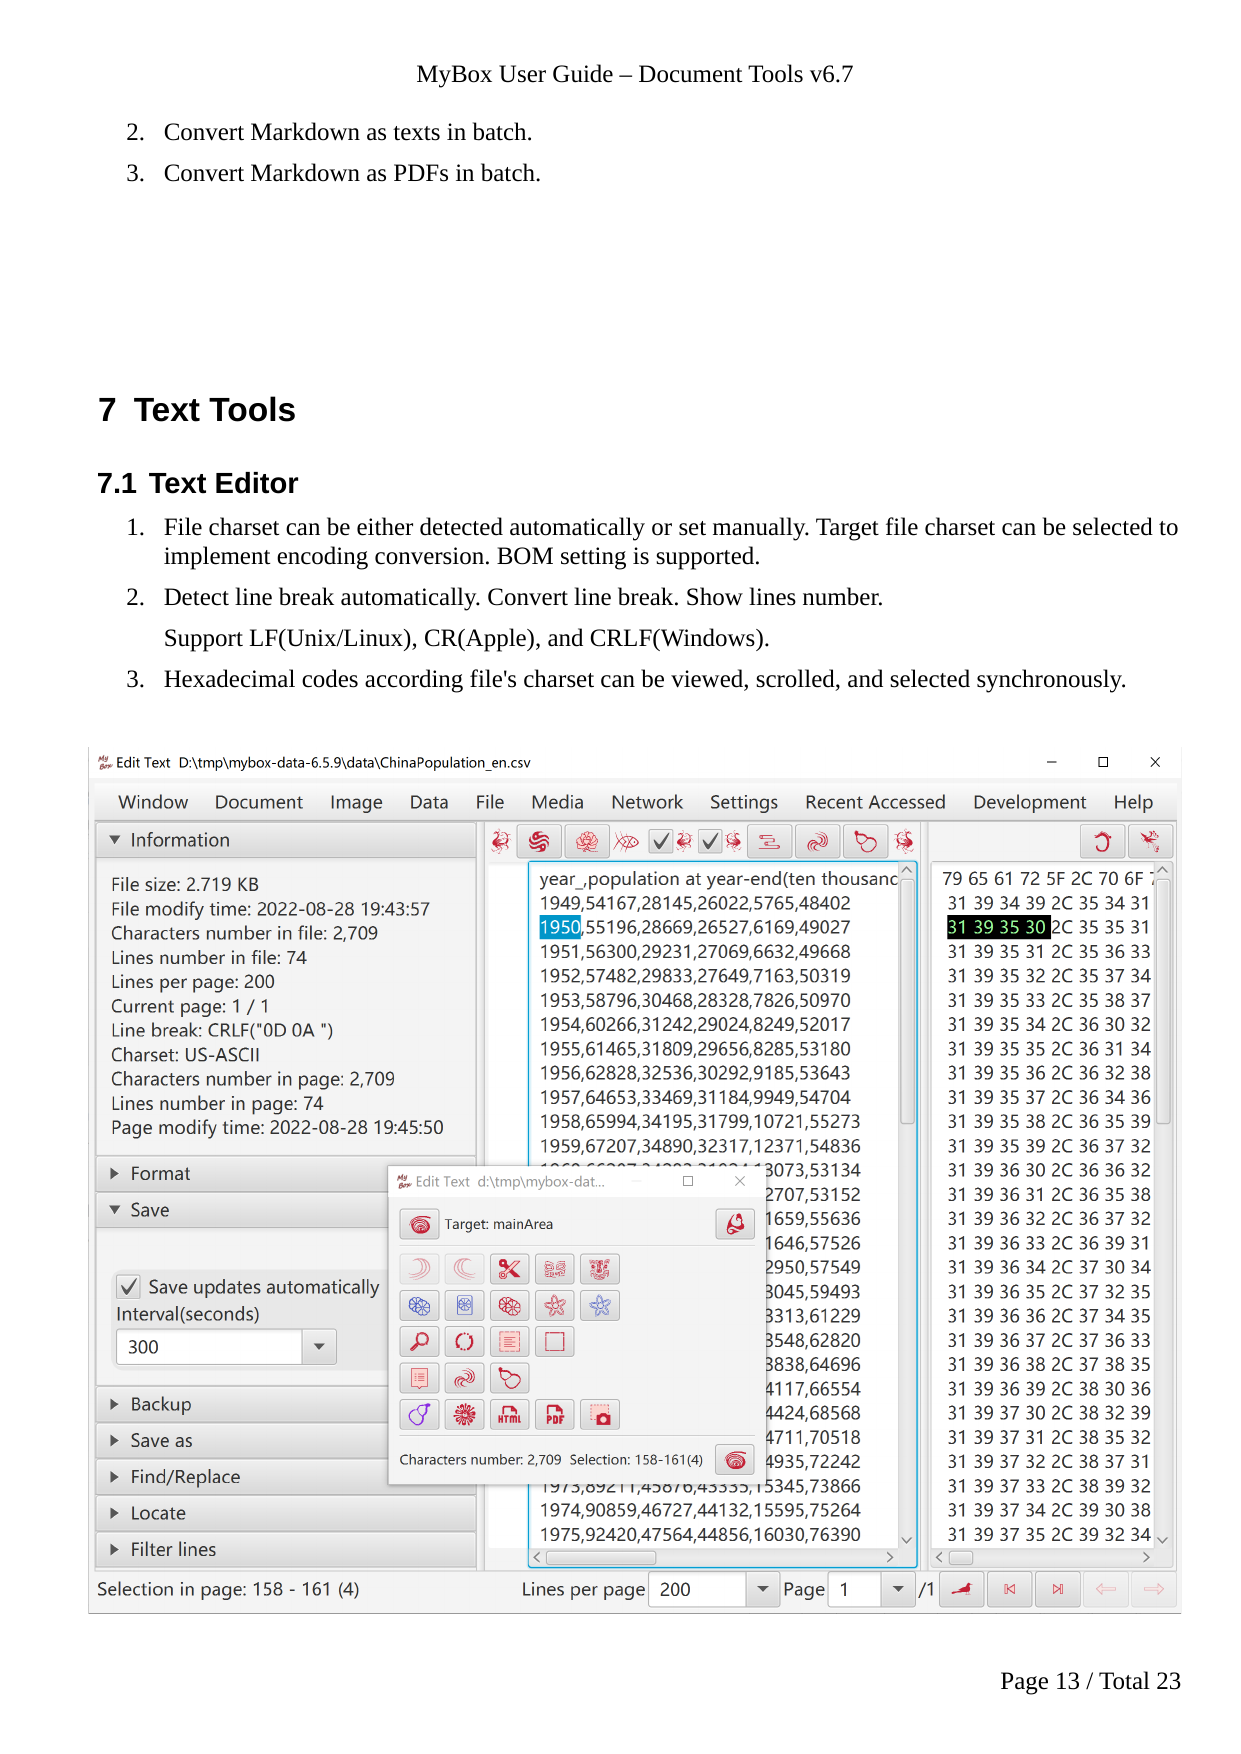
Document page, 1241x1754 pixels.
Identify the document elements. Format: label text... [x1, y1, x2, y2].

list Detect line break automatically. Convert line break. Show lines number. [126, 582, 1181, 611]
subtitle Text Tools [88, 390, 1181, 428]
picture [88, 747, 1182, 1614]
list Support LF(Unix/Linux), CR(Apple), and CRLF(Windows). [126, 623, 1181, 652]
subtitle Text Editor [88, 466, 1181, 499]
list Hexadecimal codes according file's charset can be viewed, scrolled, and selected synchronously. [126, 664, 1181, 693]
list Convert Markdown as texts in batch. [126, 117, 1181, 146]
list File charset can be either detected automatically or set manually. Target file charset can be selected to implement encoding conversion. BOM setting is supported. [126, 512, 1181, 569]
list Convert Markdown as PDFs in batch. [126, 158, 1181, 187]
